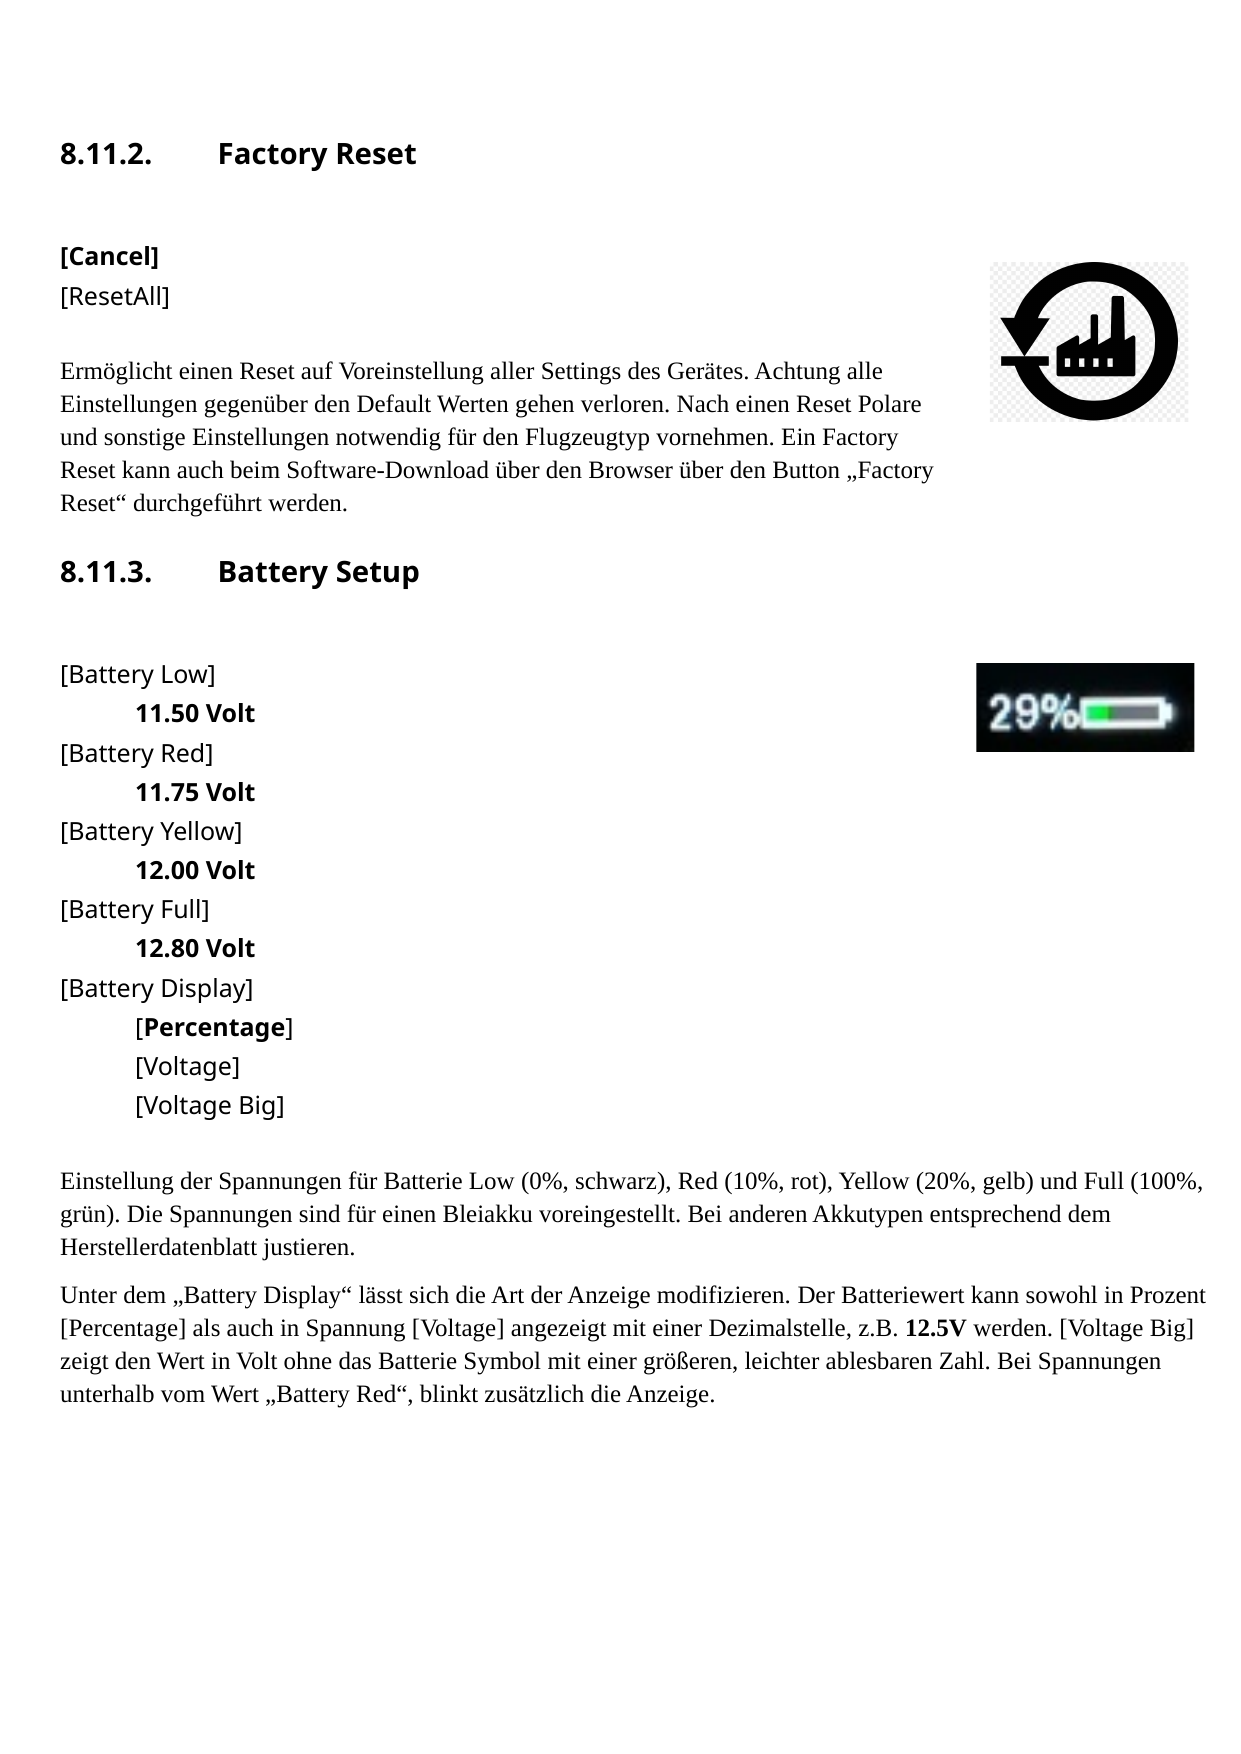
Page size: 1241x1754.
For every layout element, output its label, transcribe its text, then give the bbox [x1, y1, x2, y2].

text [ResetAll] [60, 278, 989, 312]
text 12.00 Volt [60, 853, 1207, 887]
text Einstellung der Spannungen für Batterie Low (0%, schwarz), Red (10%, rot), Yellow (20%, gelb) und Full (100%, grün). Die Spannungen sind für einen Bleiakku voreingestellt. Bei anderen Akkutypen entsprechend dem Herstellerdatenblatt justieren. [60, 1166, 1207, 1261]
text 12.80 Volt [60, 931, 1207, 965]
text [Cancel] [60, 239, 1207, 273]
text 11.50 Volt [60, 696, 976, 730]
subtitle Factory Reset [60, 133, 1207, 173]
text [Battery Yellow] [60, 814, 1207, 848]
text Unter dem „Battery Display“ lässt sich die Art der Anzeige modifizieren. Der Batteriewert kann sowohl in Prozent [Percentage] als auch in Spannung [Voltage] angezeigt mit einer Dezimalstelle, z.B. 12.5V werden. [Voltage Big] zeigt den Wert in Volt ohne das Batterie Symbol mit einer größeren, leichter ablesbaren Zahl. Bei Spannungen unterhalb vom Wert „Battery Red“, blinkt zusätzlich die Anzeige. [60, 1280, 1207, 1408]
text [Voltage] [60, 1049, 1207, 1083]
text Ermöglicht einen Reset auf Voreinstellung aller Settings des Gerätes. Achtung alle Einstellungen gegenüber den Default Werten gehen verloren. Nach einen Reset Polare und sonstige Einstellungen notwendig für den Flugzeugtyp vornehmen. Ein Factory Reset kann auch beim Software-Download über den Browser über den Button „Factory Reset“ durchgeführt werden. [60, 356, 1207, 517]
text [1195, 696, 1207, 730]
subtitle Battery Setup [60, 551, 1207, 591]
text [Battery Display] [60, 970, 1207, 1004]
text [Battery Low] [60, 657, 1207, 691]
text [Battery Full] [60, 892, 1207, 926]
picture [989, 262, 1189, 422]
text 11.75 Volt [60, 774, 1207, 808]
text [1189, 278, 1207, 312]
text [Percentage] [60, 1009, 1207, 1043]
text [Voltage Big] [60, 1088, 1207, 1122]
text [Battery Red] [60, 735, 1207, 769]
picture [976, 663, 1195, 752]
